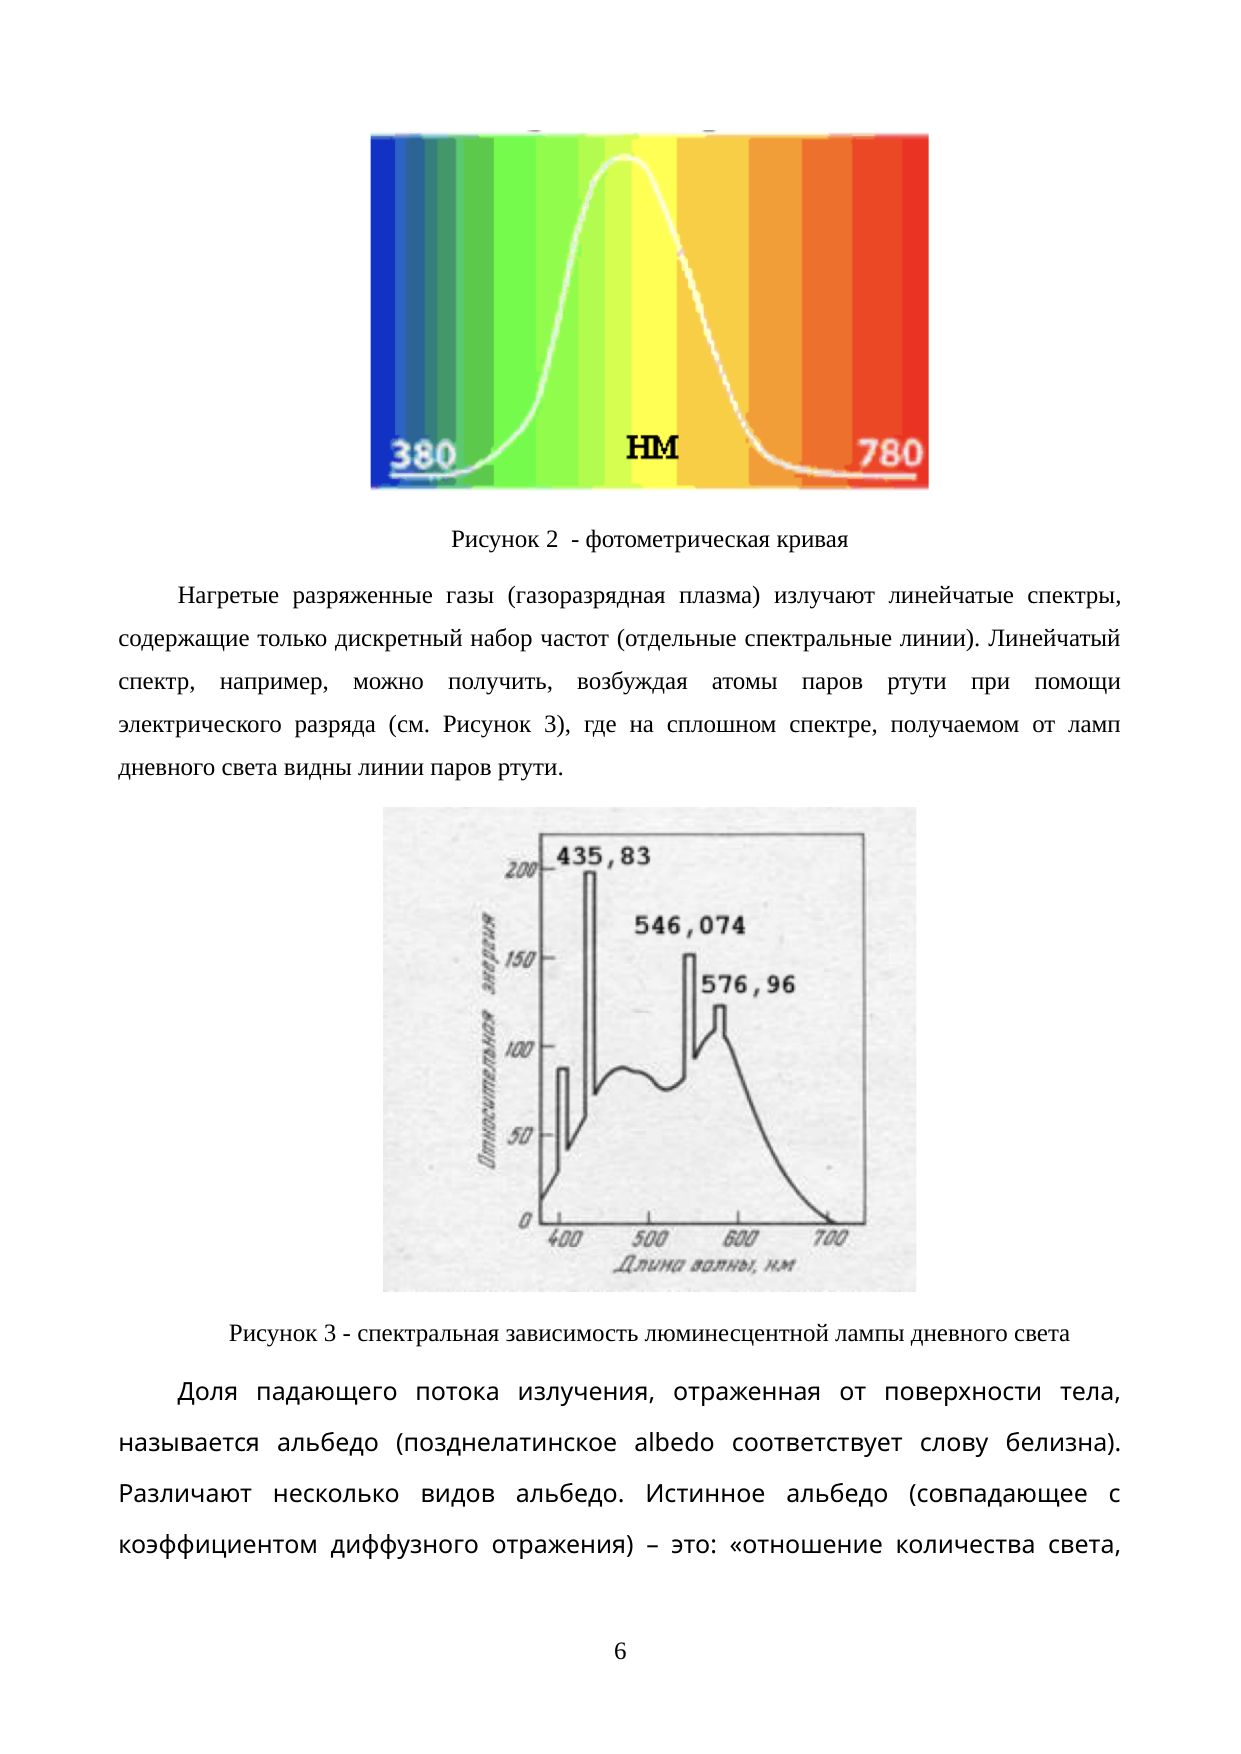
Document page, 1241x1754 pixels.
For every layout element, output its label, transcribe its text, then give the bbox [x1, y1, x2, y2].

text Нагретые разряженные газы (газоразрядная плазма) излучают линейчатые спектры, содержащие только дискретный набор частот (отдельные спектральные линии). Линейчатый спектр, например, можно получить, возбуждая атомы паров ртути при помощи электрического разряда (см. Рисунок 3), где на сплошном спектре, получаемом от ламп дневного света видны линии паров ртути. [118, 580, 1122, 781]
text Рисунок 3 - спектральная зависимость люминесцентной лампы дневного света [118, 1318, 1122, 1347]
picture [370, 130, 929, 498]
picture [383, 807, 917, 1292]
text Рисунок 2 - фотометрическая кривая [118, 524, 1122, 553]
text Доля падающего потока излучения, отраженная от поверхности тела, называется альбедо (позднелатинское albedo соответствует слову белизна). Различают несколько видов альбедо. Истинное альбедо (совпадающее с коэффициентом диффузного отражения) – это: «отношение количества света, [118, 1374, 1122, 1561]
